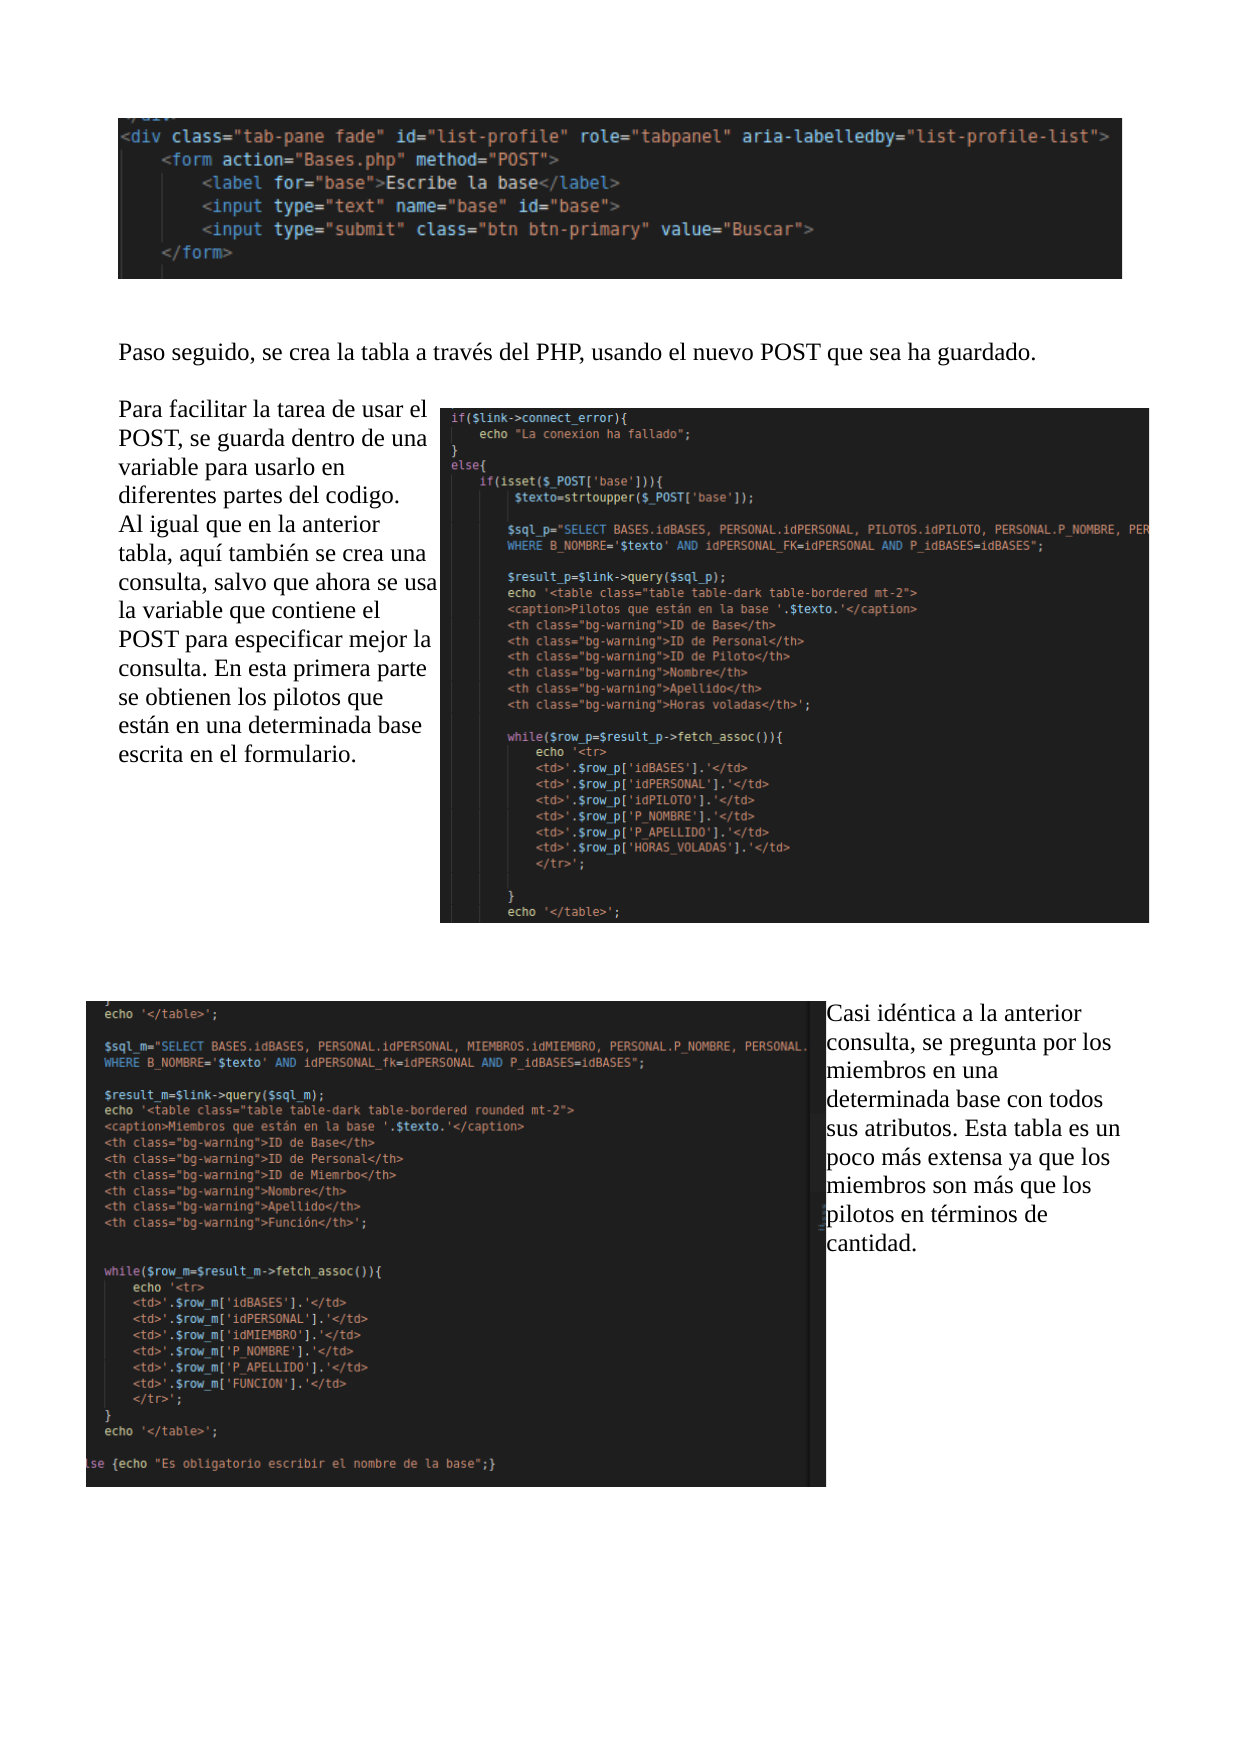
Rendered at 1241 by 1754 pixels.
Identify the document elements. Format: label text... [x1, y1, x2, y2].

text Casi idéntica a la anterior consulta, se pregunta por los miembros en una determinada base con todos sus atributos. Esta tabla es un poco más extensa ya que los miembros son más que los pilotos en términos de cantidad. [118, 998, 1122, 1257]
text Para facilitar la tarea de usar el POST, se guarda dentro de una variable para usarlo en diferentes partes del codigo. [118, 394, 1122, 509]
picture [118, 118, 1123, 279]
picture [440, 408, 1150, 923]
picture [86, 1001, 827, 1487]
text Al igual que en la anterior tabla, aquí también se crea una consulta, salvo que ahora se usa la variable que contiene el POST para especificar mejor la consulta. En esta primera parte se obtienen los pilotos que están en una determinada base escrita en el formulario. [118, 509, 440, 768]
text Paso seguido, se crea la tabla a través del PHP, usando el nuevo POST que sea ha guardado. [118, 337, 1122, 365]
